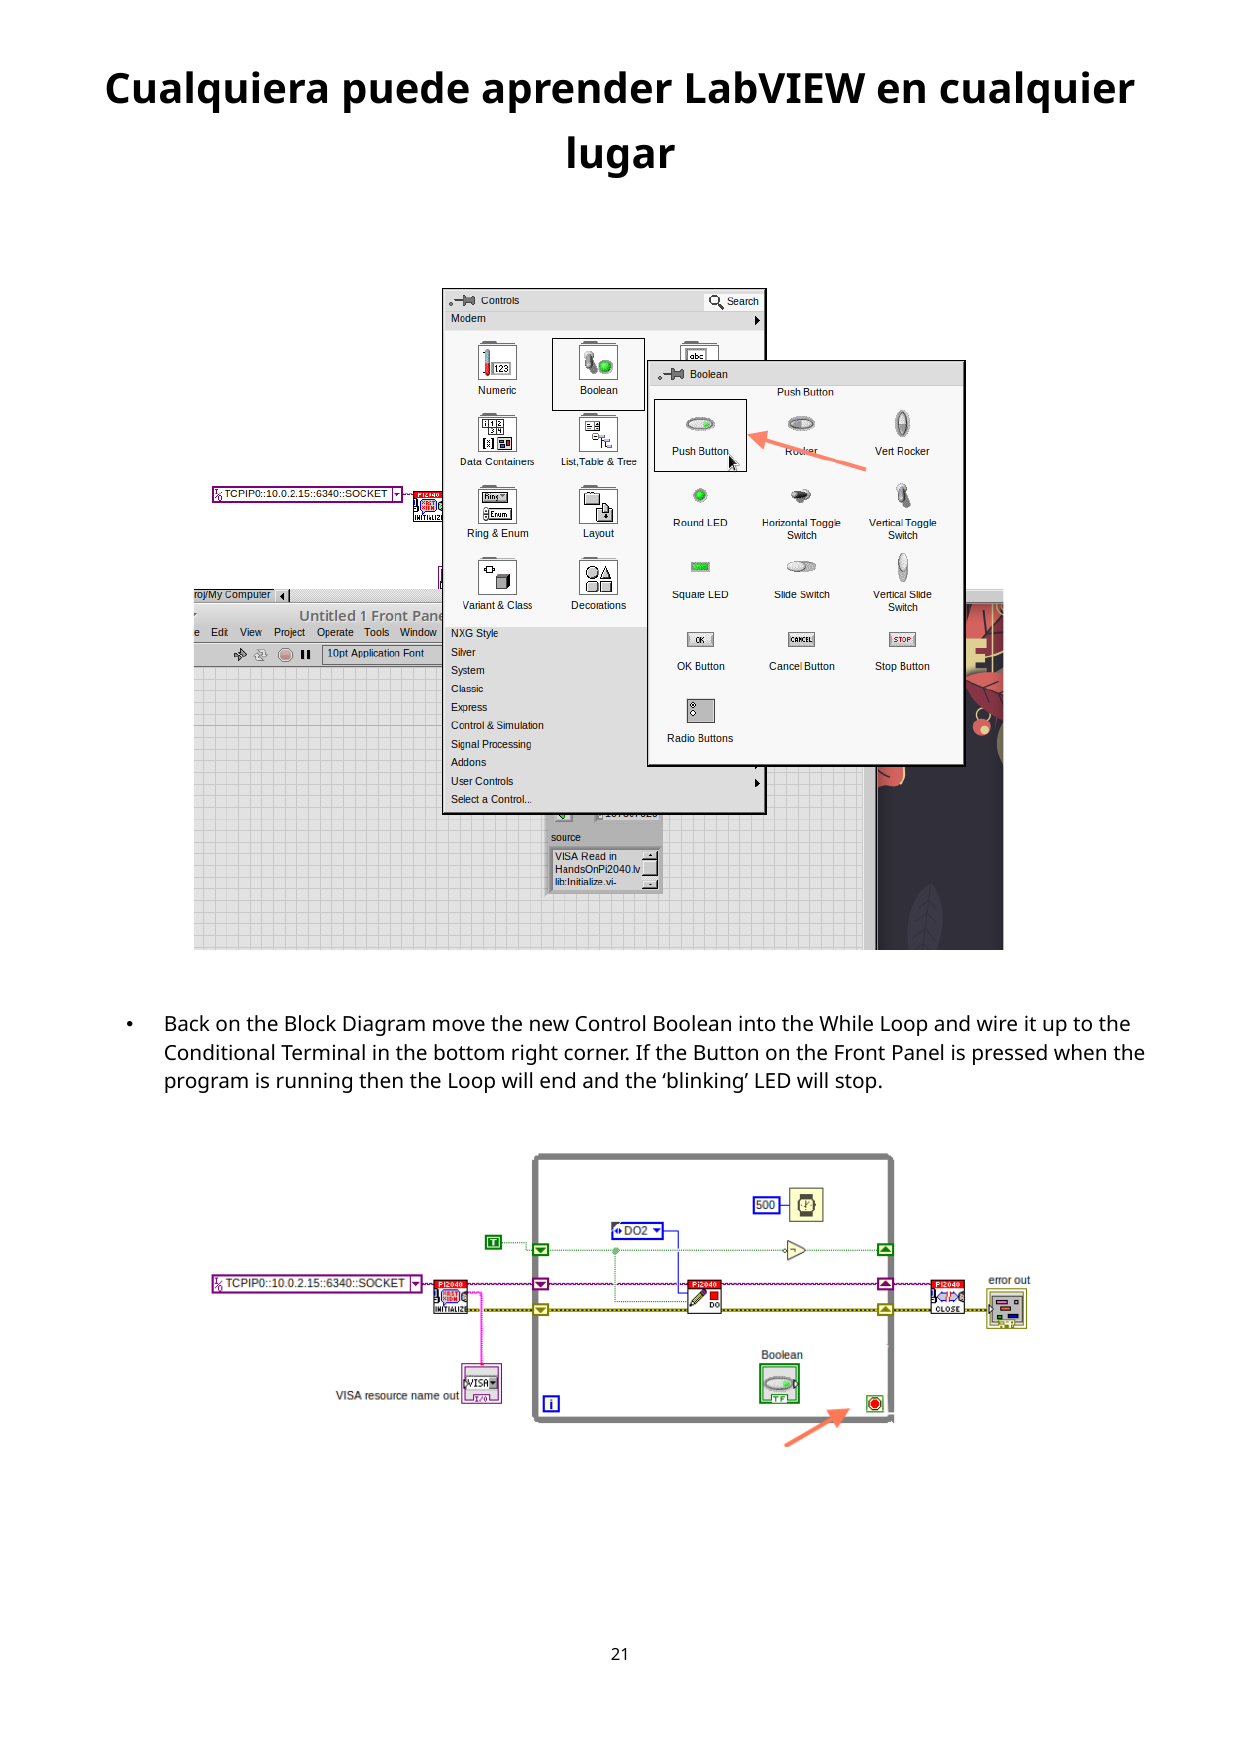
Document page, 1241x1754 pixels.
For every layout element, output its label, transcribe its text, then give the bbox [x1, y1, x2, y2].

list Back on the Block Diagram move the new Control Boolean into the While Loop and wire it up to the Conditional Terminal in the bottom right corner. If the Button on the Front Panel is pressed when the program is running then the Loop will end and the ‘blinking’ LED will stop. [126, 1009, 1152, 1094]
picture [202, 1147, 1036, 1447]
picture [193, 265, 1004, 950]
